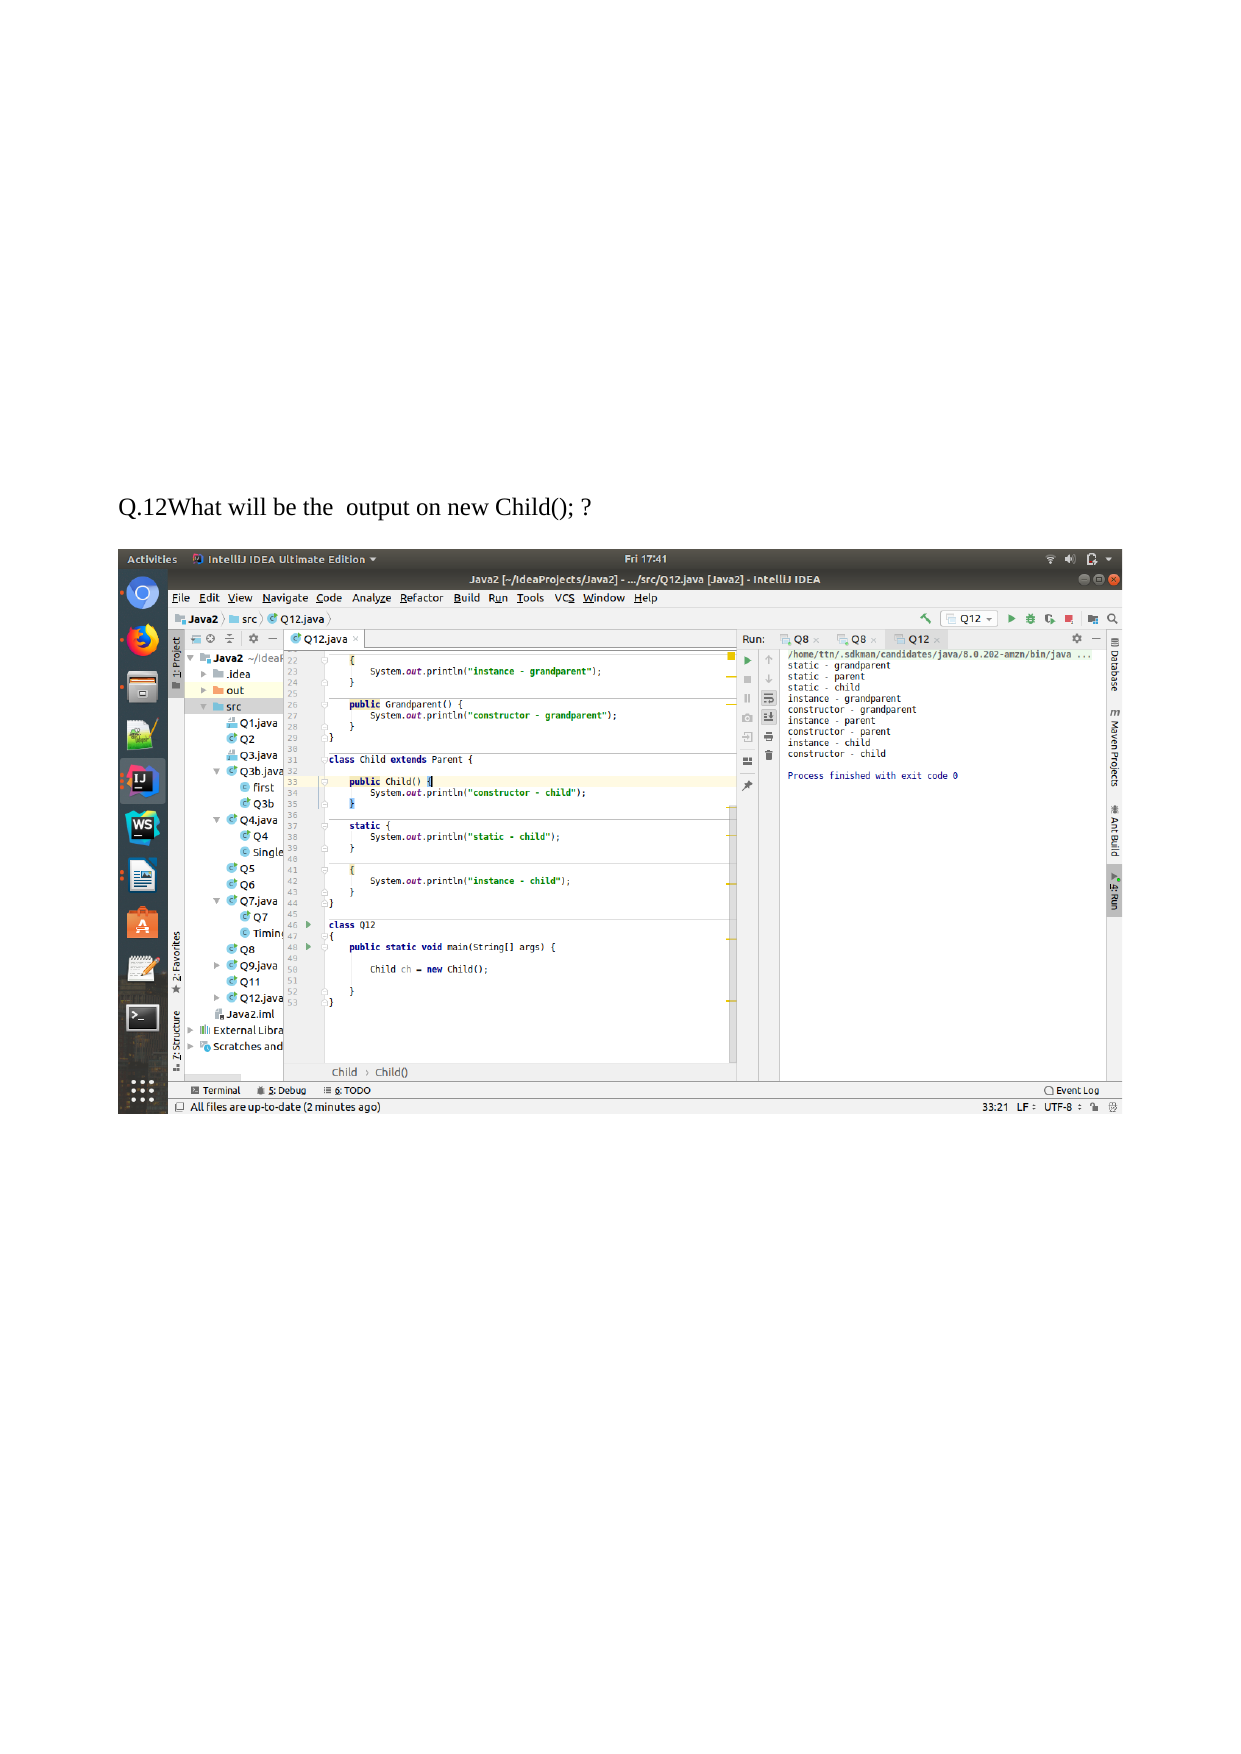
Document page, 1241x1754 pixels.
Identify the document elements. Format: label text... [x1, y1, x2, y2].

text Q.12What will be the output on new Child(); ? [118, 492, 1122, 521]
picture [118, 549, 1123, 1114]
